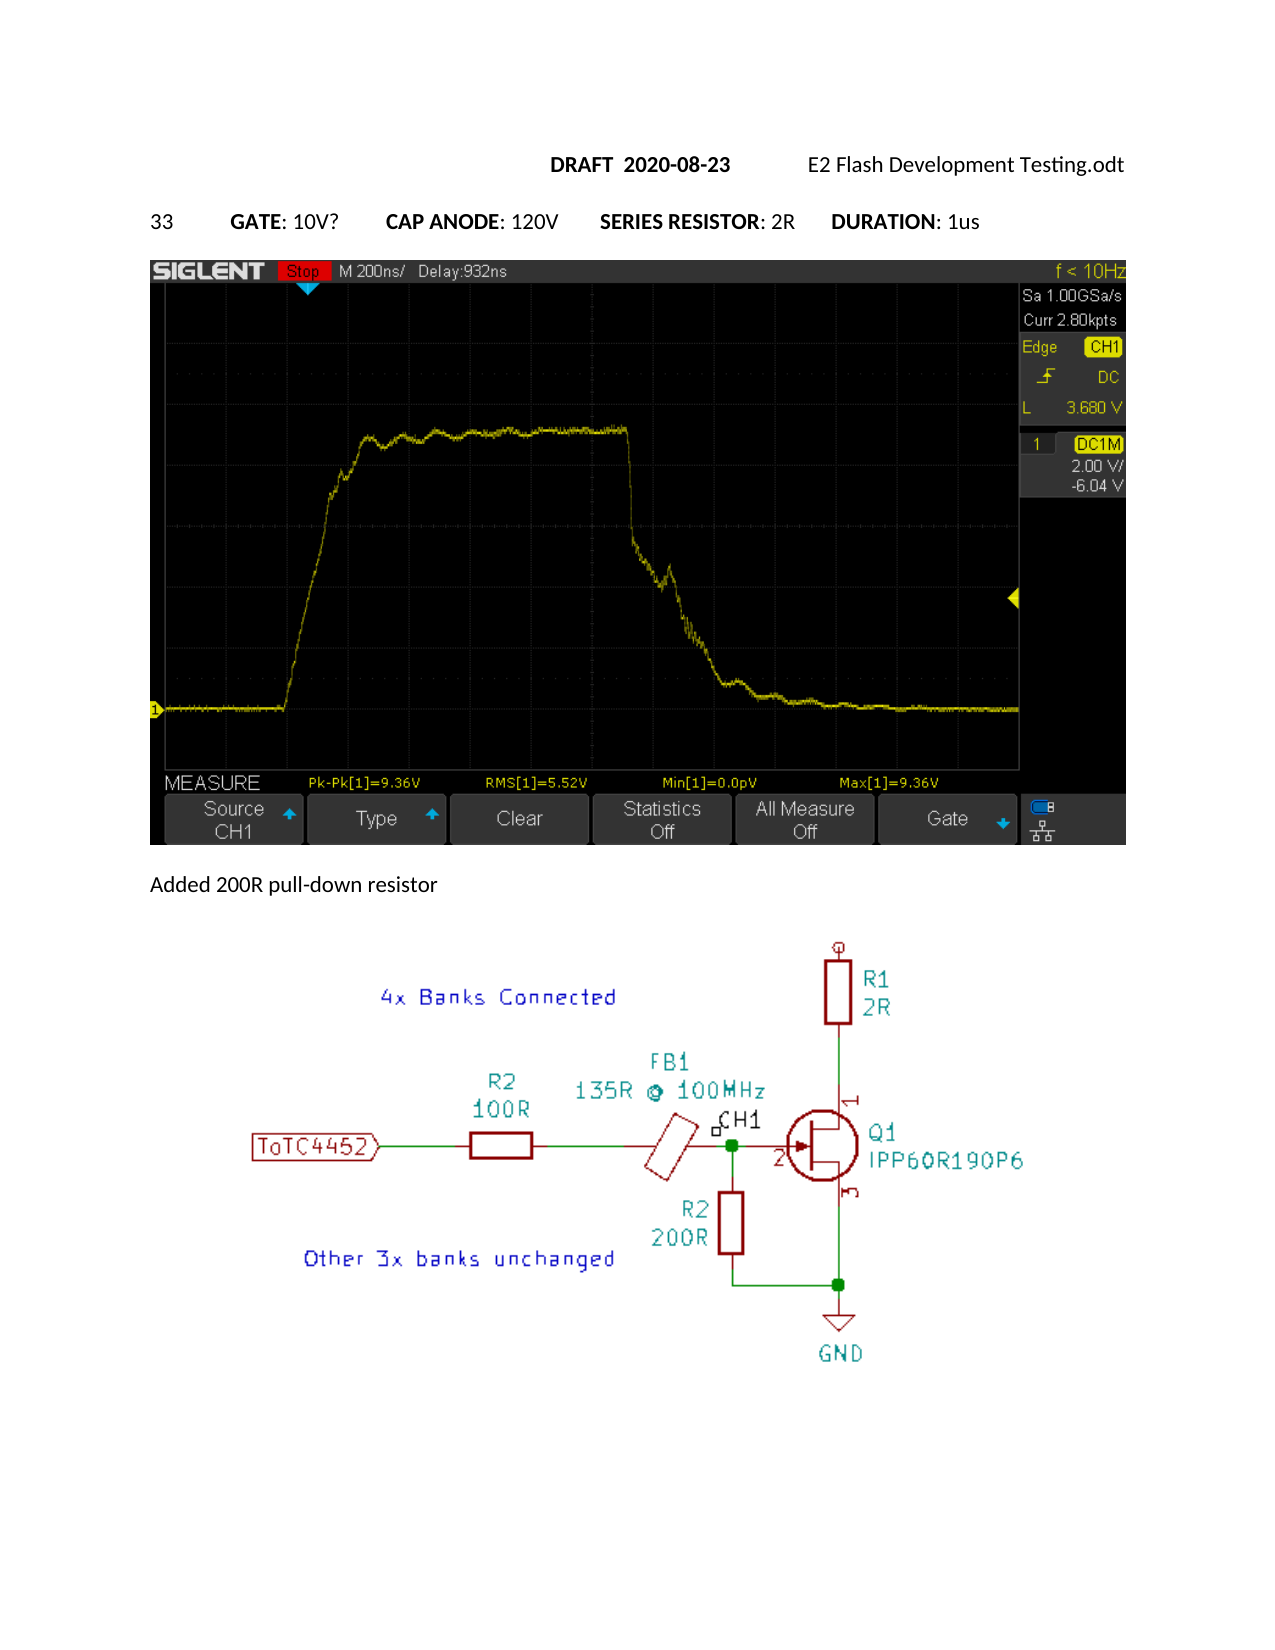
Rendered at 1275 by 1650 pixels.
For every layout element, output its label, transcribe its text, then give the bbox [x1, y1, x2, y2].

picture [238, 922, 1037, 1376]
text Added 200R pull-down resistor [150, 870, 1125, 898]
text 33 GATE: 10V? CAP ANODE: 120V SERIES RESISTOR: 2R DURATION: 1us [150, 207, 1125, 236]
picture [150, 260, 1126, 845]
